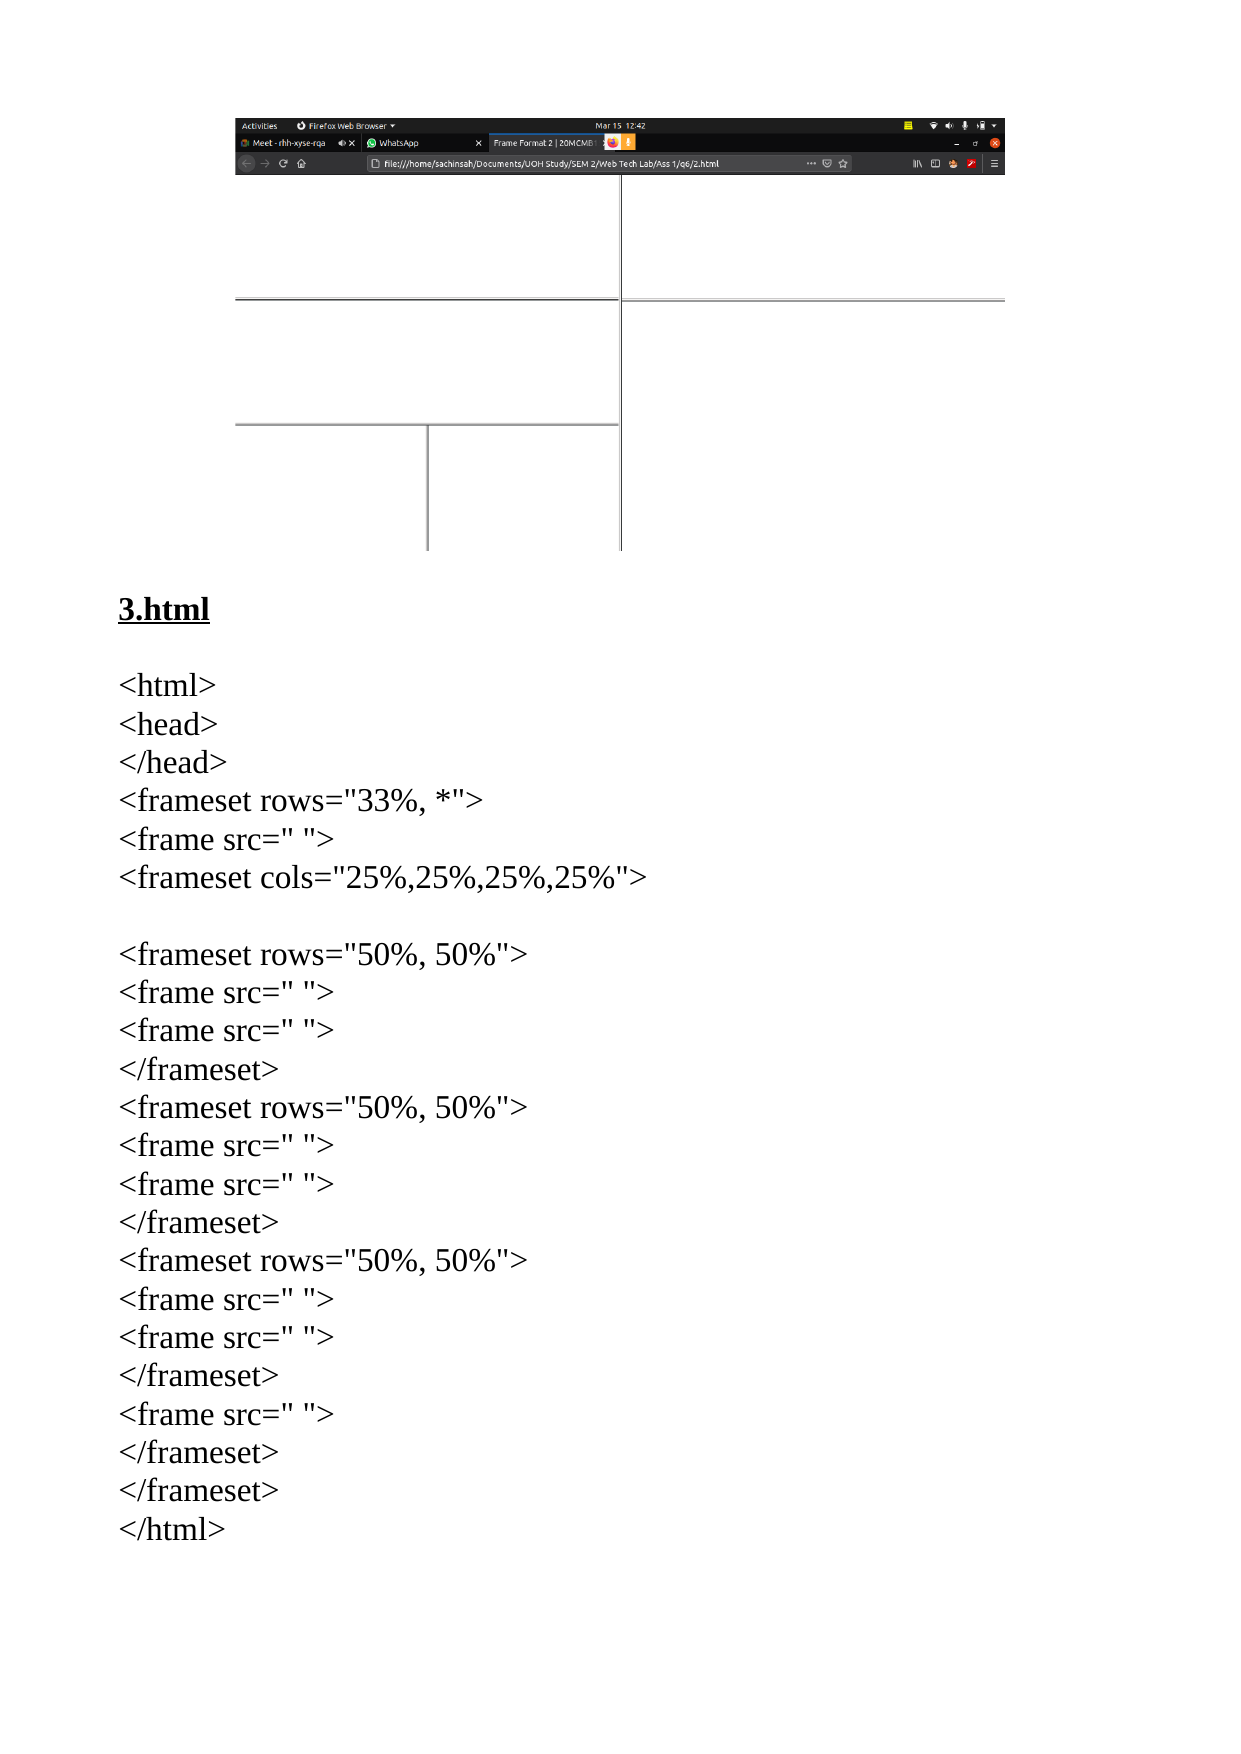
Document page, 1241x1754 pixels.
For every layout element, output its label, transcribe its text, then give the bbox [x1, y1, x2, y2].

text </html> [118, 1509, 1122, 1547]
text <frameset rows="50%, 50%"> [118, 1241, 1122, 1279]
text <frameset rows="33%, *"> [118, 781, 1122, 819]
text <frame src=" "> [118, 1126, 1122, 1164]
text <frameset rows="50%, 50%"> [118, 1087, 1122, 1126]
text </frameset> [118, 1202, 1122, 1241]
text <frame src=" "> [118, 1279, 1122, 1317]
text </head> [118, 742, 1122, 781]
text <frame src=" "> [118, 819, 1122, 857]
text <frame src=" "> [118, 1394, 1122, 1432]
text 3.html [118, 589, 1122, 627]
text <head> [118, 704, 1122, 742]
text </frameset> [118, 1356, 1122, 1394]
text </frameset> [118, 1471, 1122, 1509]
picture [235, 118, 1005, 551]
text </frameset> [118, 1432, 1122, 1471]
text <frameset rows="50%, 50%"> [118, 934, 1122, 972]
text <frame src=" "> [118, 1317, 1122, 1356]
text </frameset> [118, 1049, 1122, 1087]
text <html> [118, 666, 1122, 704]
text <frame src=" "> [118, 1164, 1122, 1202]
text <frame src=" "> [118, 1011, 1122, 1049]
text <frameset cols="25%,25%,25%,25%"> [118, 857, 1122, 896]
text <frame src=" "> [118, 972, 1122, 1011]
